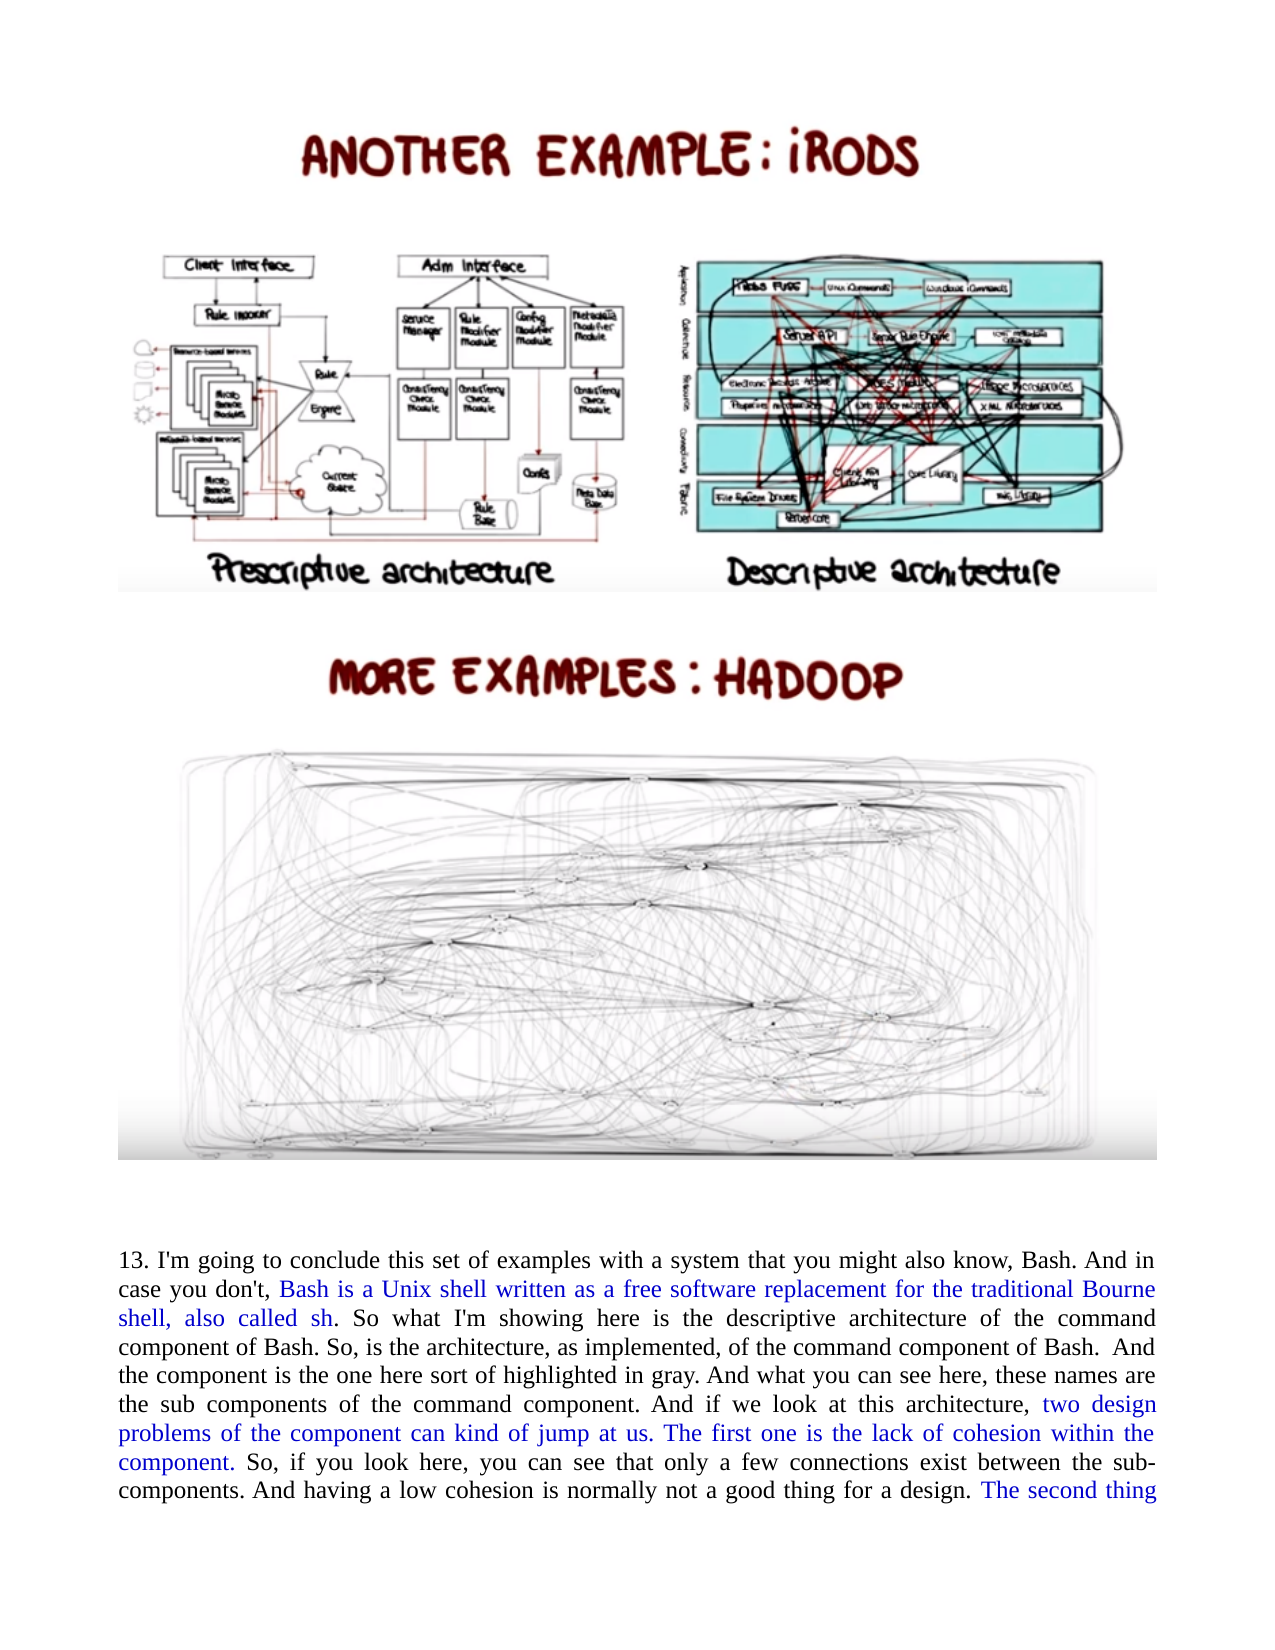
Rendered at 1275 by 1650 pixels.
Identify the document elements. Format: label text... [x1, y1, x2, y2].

text 13. I'm going to conclude this set of examples with a system that you might also know, Bash. And in case you don't, Bash is a Unix shell written as a free software replacement for the traditional Bourne shell, also called sh. So what I'm showing here is the descriptive architecture of the command component of Bash. So, is the architecture, as implemented, of the command component of Bash. And the component is the one here sort of highlighted in gray. And what you can see here, these names are the sub components of the command component. And if we look at this architecture, two design problems of the component can kind of jump at us. The first one is the lack of cohesion within the component. So, if you look here, you can see that only a few connections exist between the sub-components. And having a low cohesion is normally not a good thing for a design. The second thing [118, 1246, 1157, 1504]
picture [118, 649, 1157, 1160]
picture [118, 118, 1157, 592]
